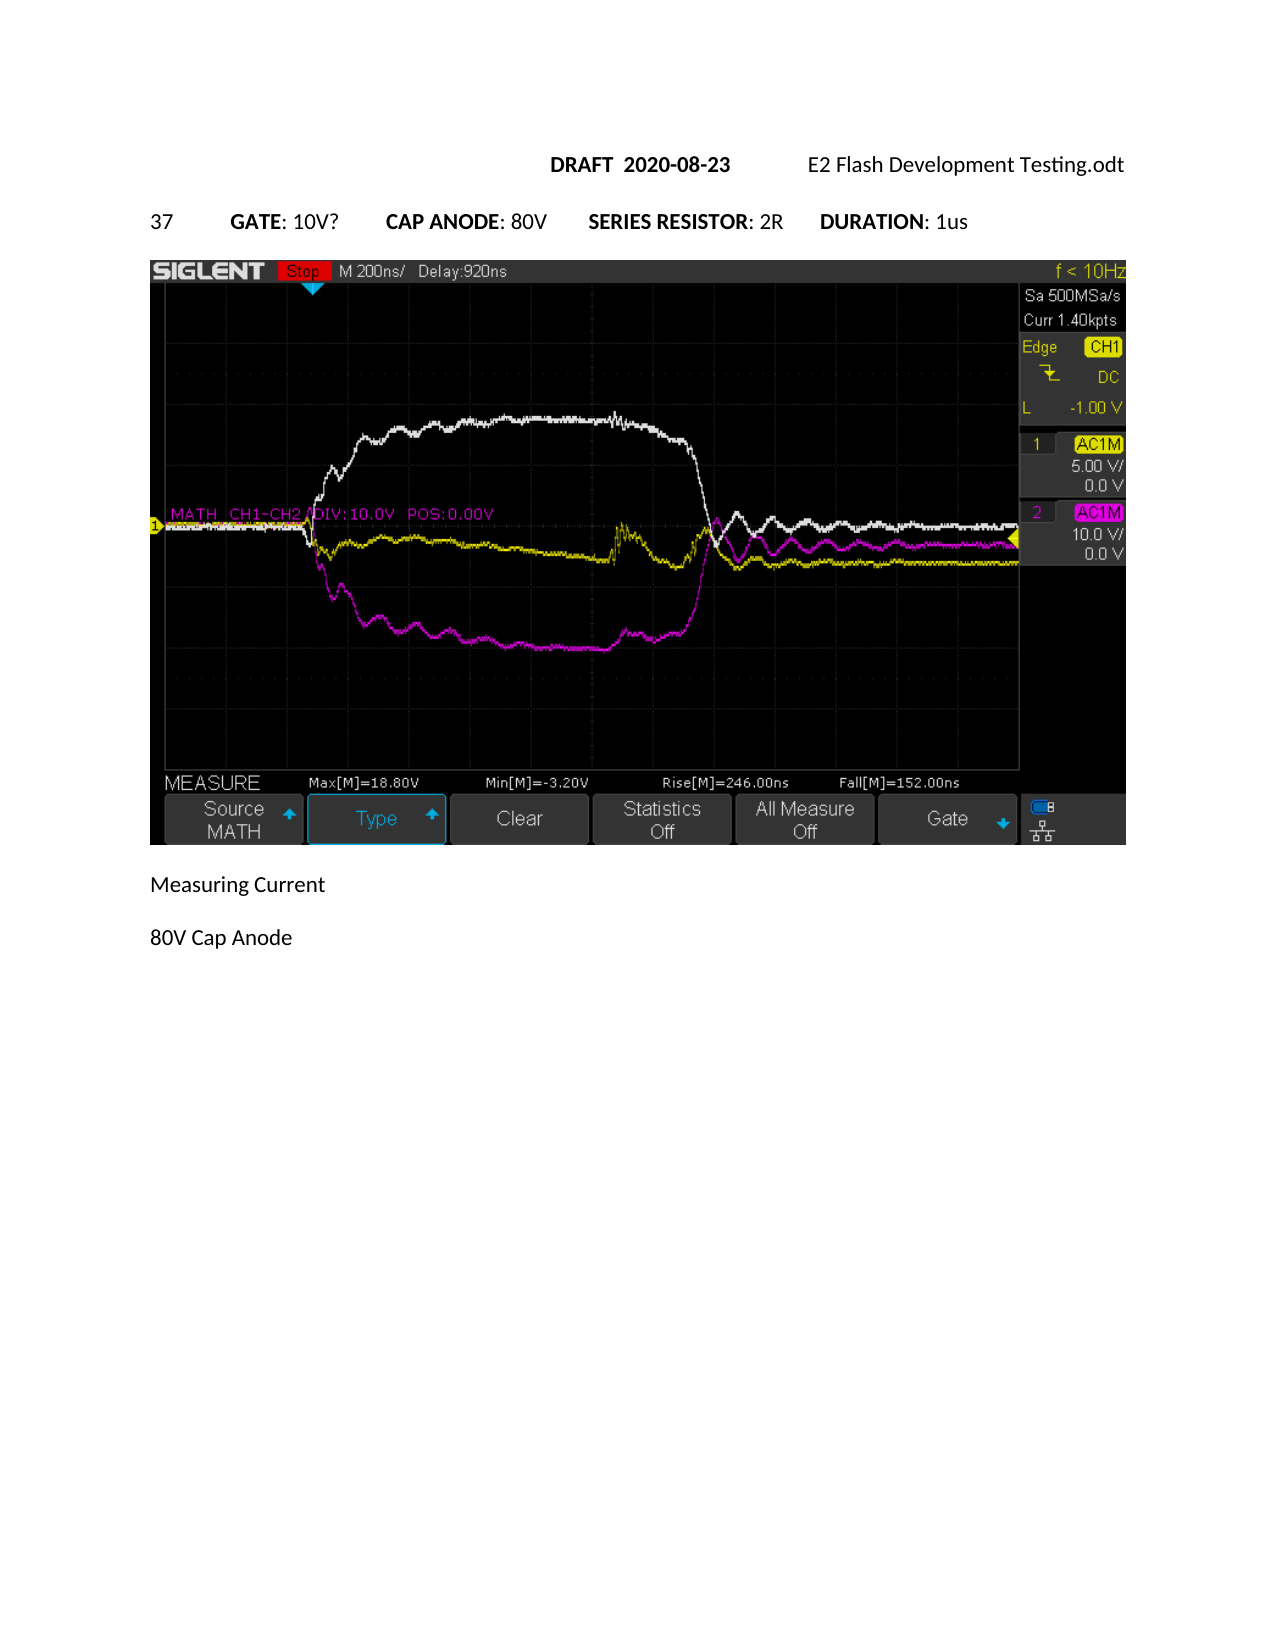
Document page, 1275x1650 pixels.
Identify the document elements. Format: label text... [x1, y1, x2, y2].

picture [309, 796, 444, 843]
picture [150, 260, 1126, 845]
text Measuring Current [150, 870, 1125, 898]
text 80V Cap Anode [150, 923, 1125, 951]
text 37 GATE: 10V? CAP ANODE: 80V SERIES RESISTOR: 2R DURATION: 1us [150, 207, 1125, 236]
